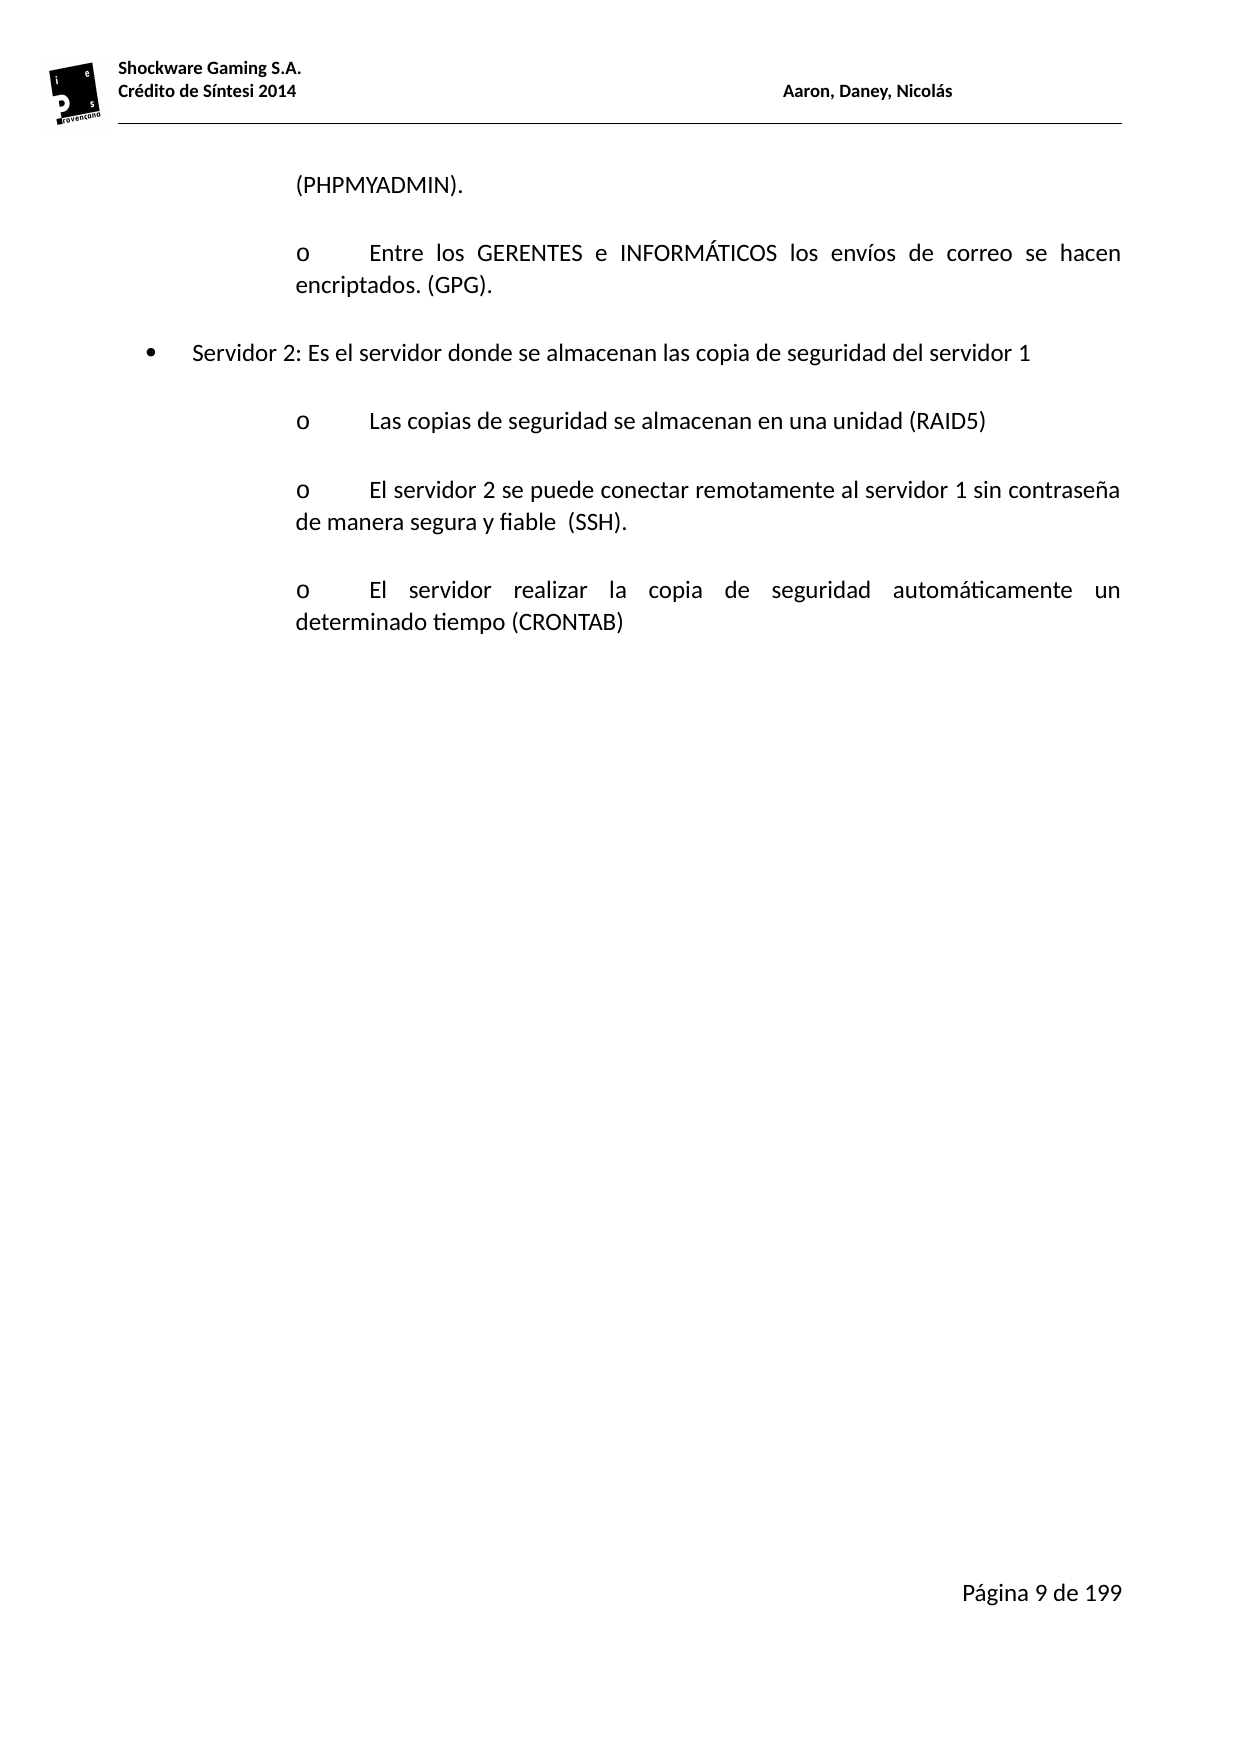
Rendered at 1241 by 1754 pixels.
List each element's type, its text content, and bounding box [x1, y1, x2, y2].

picture [43, 56, 110, 130]
list Servidor 2: Es el servidor donde se almacenan las copia de seguridad del servidor 1 [118, 337, 1122, 368]
list (PHPMYADMIN). [295, 169, 1122, 200]
list Las copias de seguridad se almacenan en una unidad (RAID5) [295, 405, 1122, 437]
list Entre los GERENTES e INFORMÁTICOS los envíos de correo se hacen encriptados. (GPG). [295, 237, 1122, 300]
list El servidor 2 se puede conectar remotamente al servidor 1 sin contraseña de manera segura y fiable (SSH). [295, 474, 1122, 537]
list El servidor realizar la copia de seguridad automáticamente un determinado tiempo (CRONTAB) [295, 574, 1122, 637]
